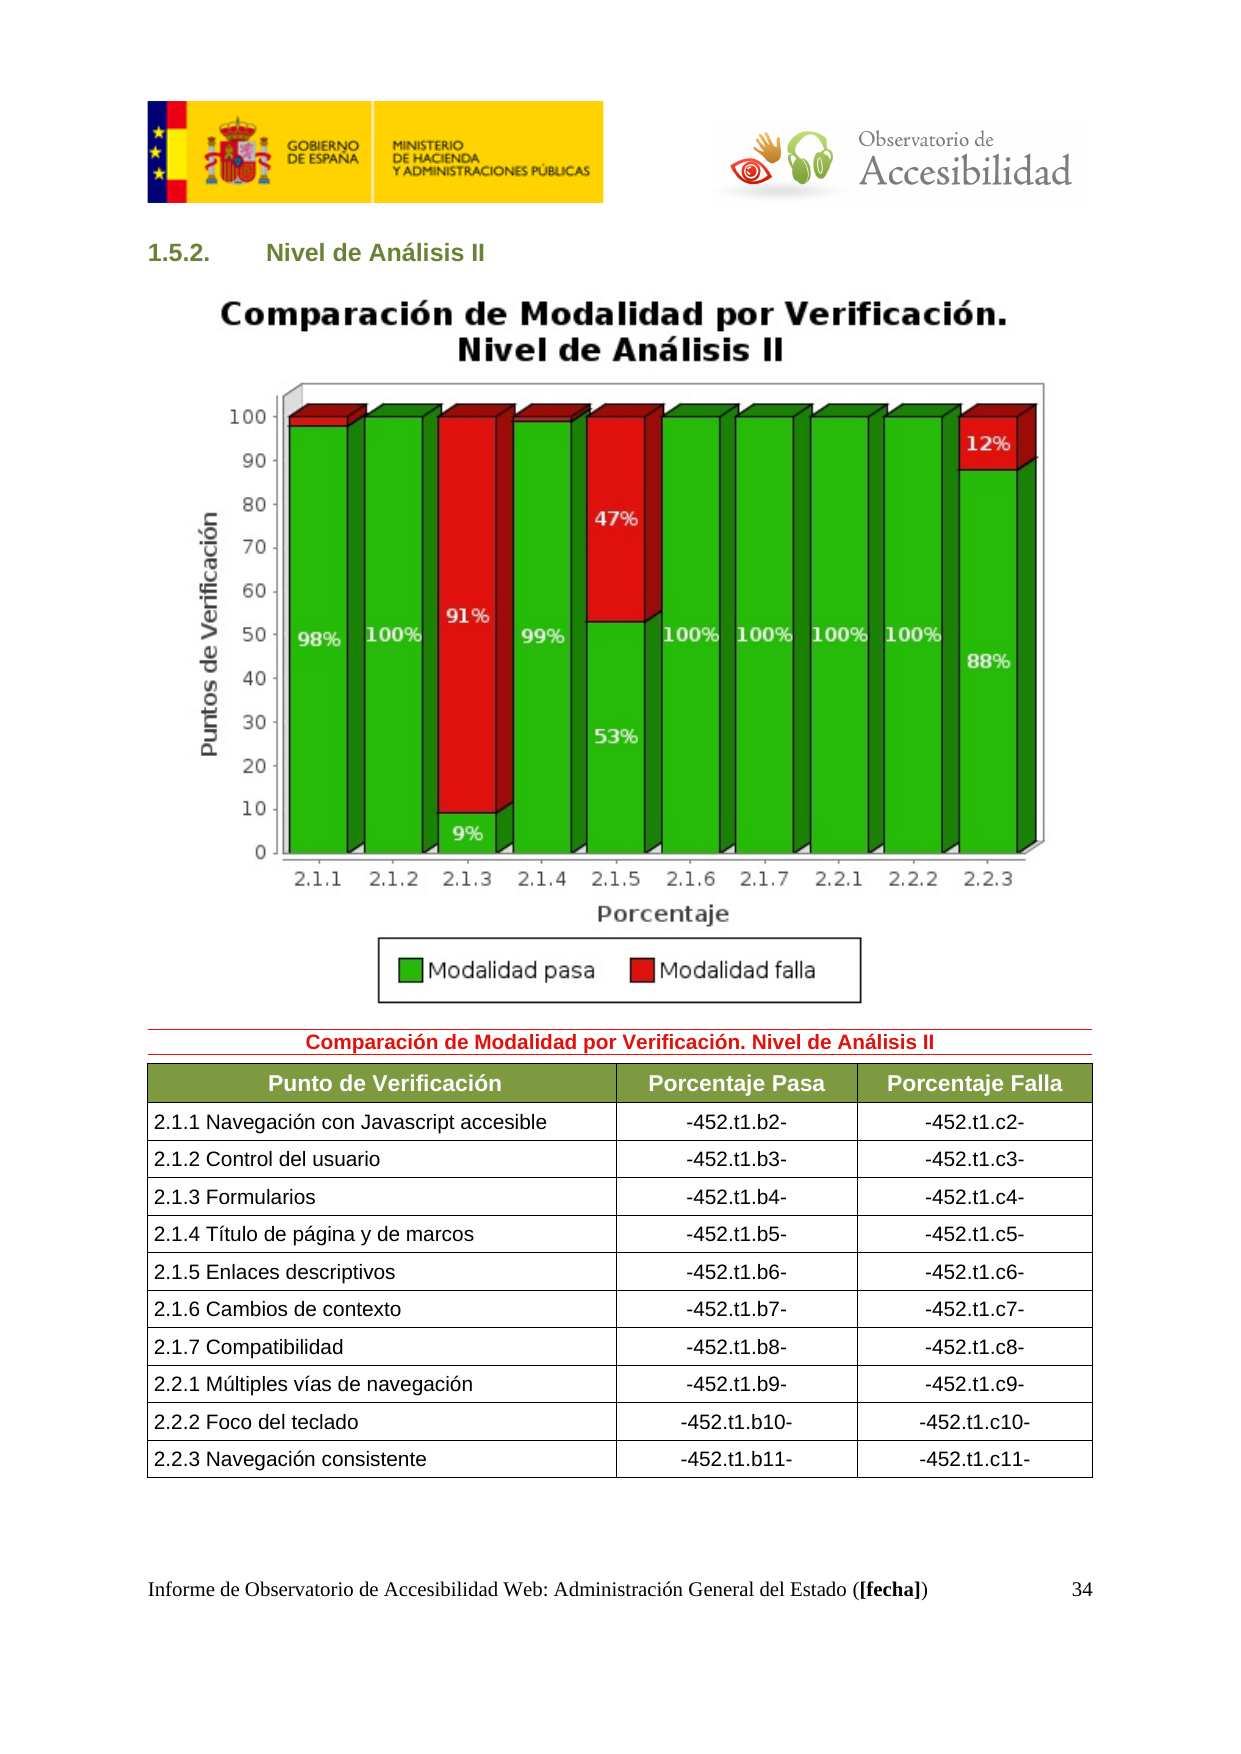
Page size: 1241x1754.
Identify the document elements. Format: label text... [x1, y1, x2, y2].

table_cell -452.t1.b8- [617, 1328, 857, 1365]
table_cell -452.t1.b5- [617, 1216, 857, 1252]
table_header Punto de Verificación [148, 1064, 616, 1102]
table_cell -452.t1.c4- [858, 1178, 1092, 1215]
table_cell -452.t1.b4- [617, 1178, 857, 1215]
table_cell -452.t1.c9- [858, 1366, 1092, 1402]
table_cell -452.t1.c3- [858, 1141, 1092, 1177]
table_cell 2.2.3 Navegación consistente [148, 1441, 616, 1477]
list Nivel de Análisis II [148, 238, 1092, 267]
table_cell -452.t1.c2- [858, 1103, 1092, 1140]
table_cell -452.t1.b10- [617, 1403, 857, 1440]
table_cell 2.1.1 Navegación con Javascript accesible [148, 1103, 616, 1140]
table_cell 2.1.4 Título de página y de marcos [148, 1216, 616, 1252]
picture [178, 294, 1062, 1005]
table_cell -452.t1.b6- [617, 1253, 857, 1290]
picture [710, 122, 1086, 205]
text Comparación de Modalidad por Verificación. Nivel de Análisis II [148, 1030, 1092, 1054]
table_header Porcentaje Pasa [617, 1064, 857, 1102]
table_cell 2.1.3 Formularios [148, 1178, 616, 1215]
table_cell -452.t1.b9- [617, 1366, 857, 1402]
table_cell 2.1.5 Enlaces descriptivos [148, 1253, 616, 1290]
picture [147, 101, 604, 203]
table_cell 2.2.2 Foco del teclado [148, 1403, 616, 1440]
table_cell -452.t1.c6- [858, 1253, 1092, 1290]
table_cell 2.1.7 Compatibilidad [148, 1328, 616, 1365]
table_cell -452.t1.c8- [858, 1328, 1092, 1365]
table_header Porcentaje Falla [858, 1064, 1092, 1102]
table_cell 2.1.2 Control del usuario [148, 1141, 616, 1177]
table_cell 2.2.1 Múltiples vías de navegación [148, 1366, 616, 1402]
table_cell -452.t1.b3- [617, 1141, 857, 1177]
table_cell -452.t1.c10- [858, 1403, 1092, 1440]
table_cell -452.t1.c5- [858, 1216, 1092, 1252]
table_cell -452.t1.c11- [858, 1441, 1092, 1477]
table_cell -452.t1.b7- [617, 1291, 857, 1327]
table_cell -452.t1.c7- [858, 1291, 1092, 1327]
table_cell 2.1.6 Cambios de contexto [148, 1291, 616, 1327]
table_cell -452.t1.b2- [617, 1103, 857, 1140]
table_cell -452.t1.b11- [617, 1441, 857, 1477]
